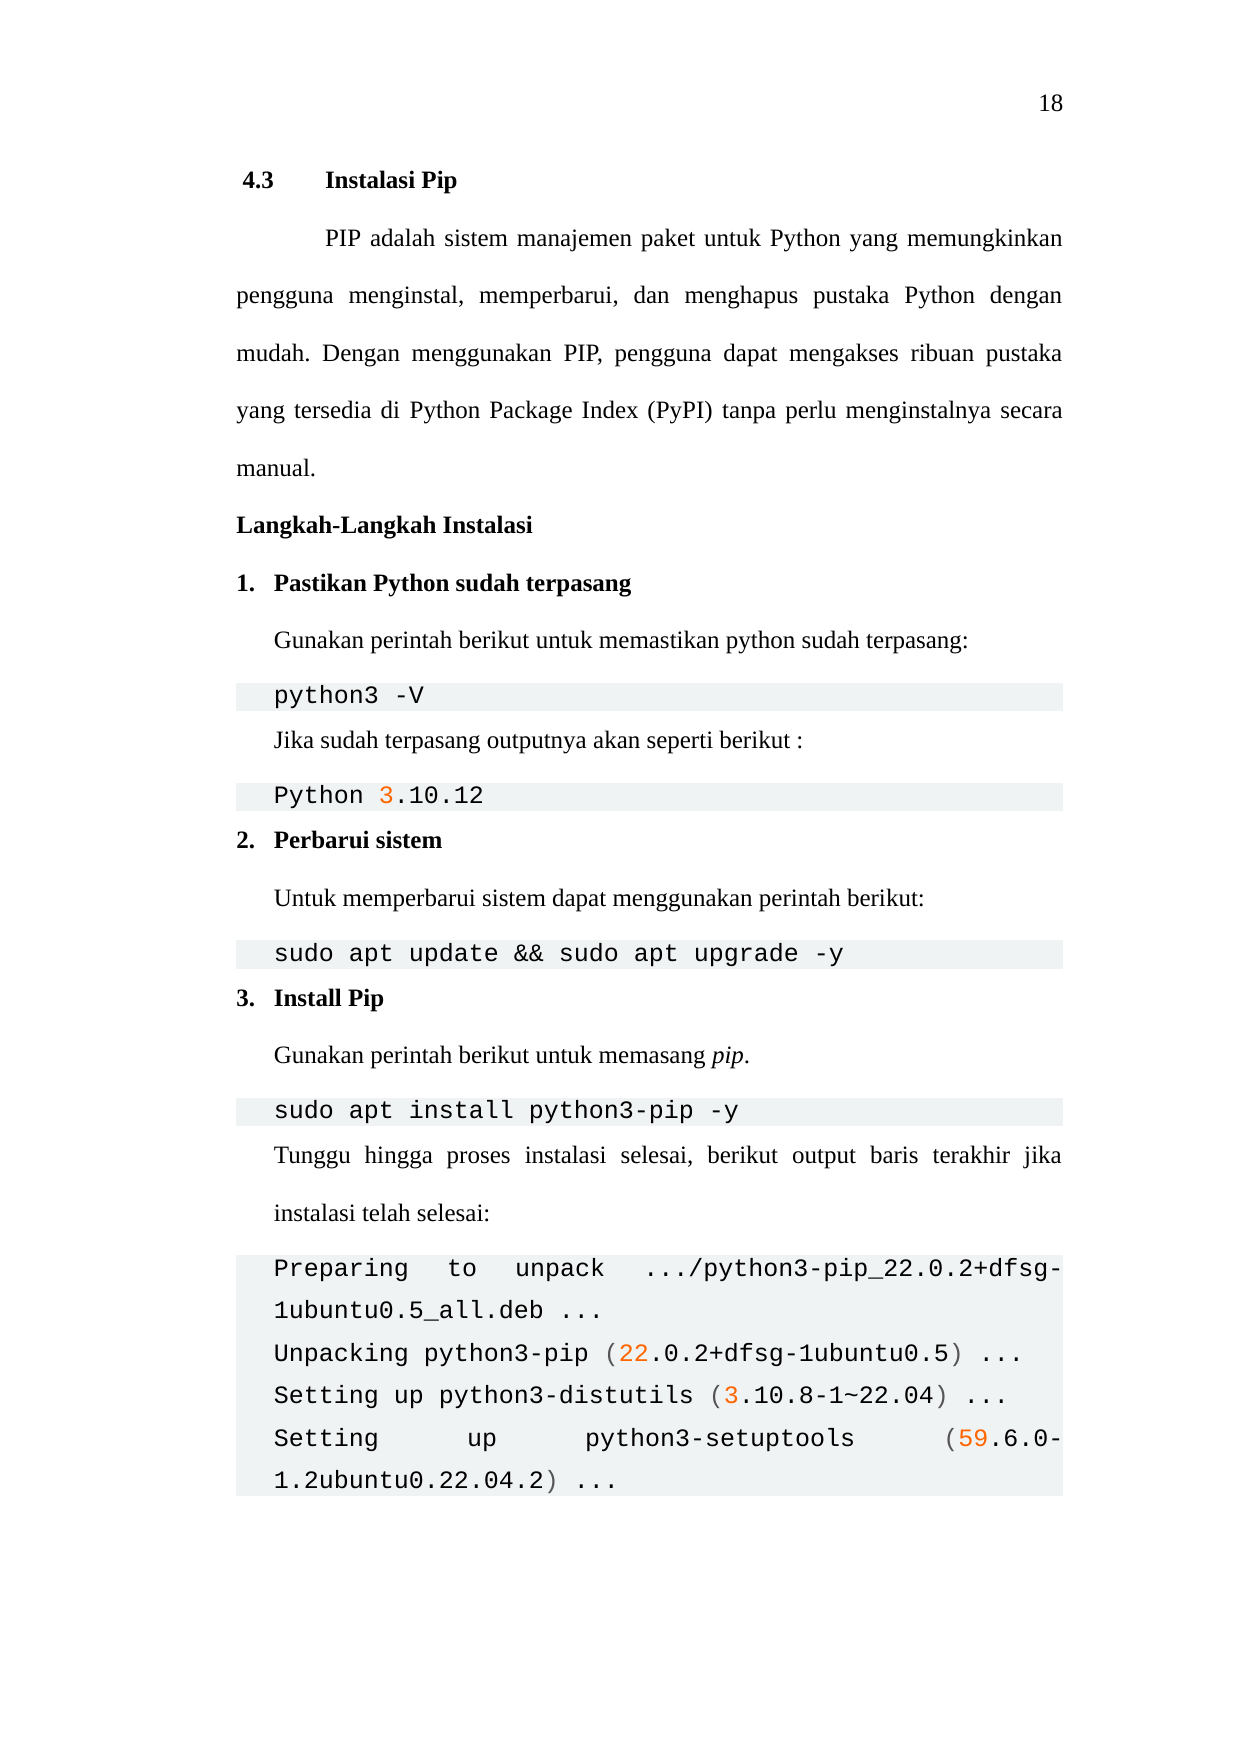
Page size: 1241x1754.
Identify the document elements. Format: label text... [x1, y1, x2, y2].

text Langkah-Langkah Instalasi [236, 510, 1063, 539]
text PIP adalah sistem manajemen paket untuk Python yang memungkinkan pengguna menginstal, memperbarui, dan menghapus pustaka Python dengan mudah. Dengan menggunakan PIP, pengguna dapat mengakses ribuan pustaka yang tersedia di Python Package Index (PyPI) tanpa perlu menginstalnya secara manual. [236, 223, 1063, 482]
text sudo apt install python3-pip -y [236, 1098, 1063, 1126]
list Pastikan Python sudah terpasang [236, 568, 1063, 597]
list Tunggu hingga proses instalasi selesai, berikut output baris terakhir jika instalasi telah selesai: [236, 1140, 1063, 1227]
text sudo apt update && sudo apt upgrade -y [236, 940, 1063, 969]
list Preparing to unpack .../python3-pip_22.0.2+dfsg-1ubuntu0.5_all.deb ... [236, 1255, 1063, 1326]
list Untuk memperbarui sistem dapat menggunakan perintah berikut: [236, 883, 1063, 912]
list Gunakan perintah berikut untuk memastikan python sudah terpasang: [236, 625, 1063, 654]
list Perbarui sistem [236, 825, 1063, 854]
list Unpacking python3-pip (22.0.2+dfsg-1ubuntu0.5) ... [236, 1340, 1063, 1369]
list Gunakan perintah berikut untuk memasang pip. [236, 1040, 1063, 1069]
list Python 3.10.12 [236, 783, 1063, 811]
list Setting up python3-setuptools (59.6.0-1.2ubuntu0.22.04.2) ... [236, 1425, 1063, 1496]
list Setting up python3-distutils (3.10.8-1~22.04) ... [236, 1383, 1063, 1411]
list Install Pip [236, 983, 1063, 1012]
subtitle Instalasi Pip [236, 165, 1063, 194]
text python3 -V [236, 683, 1063, 711]
list Jika sudah terpasang outputnya akan seperti berikut : [236, 725, 1063, 754]
